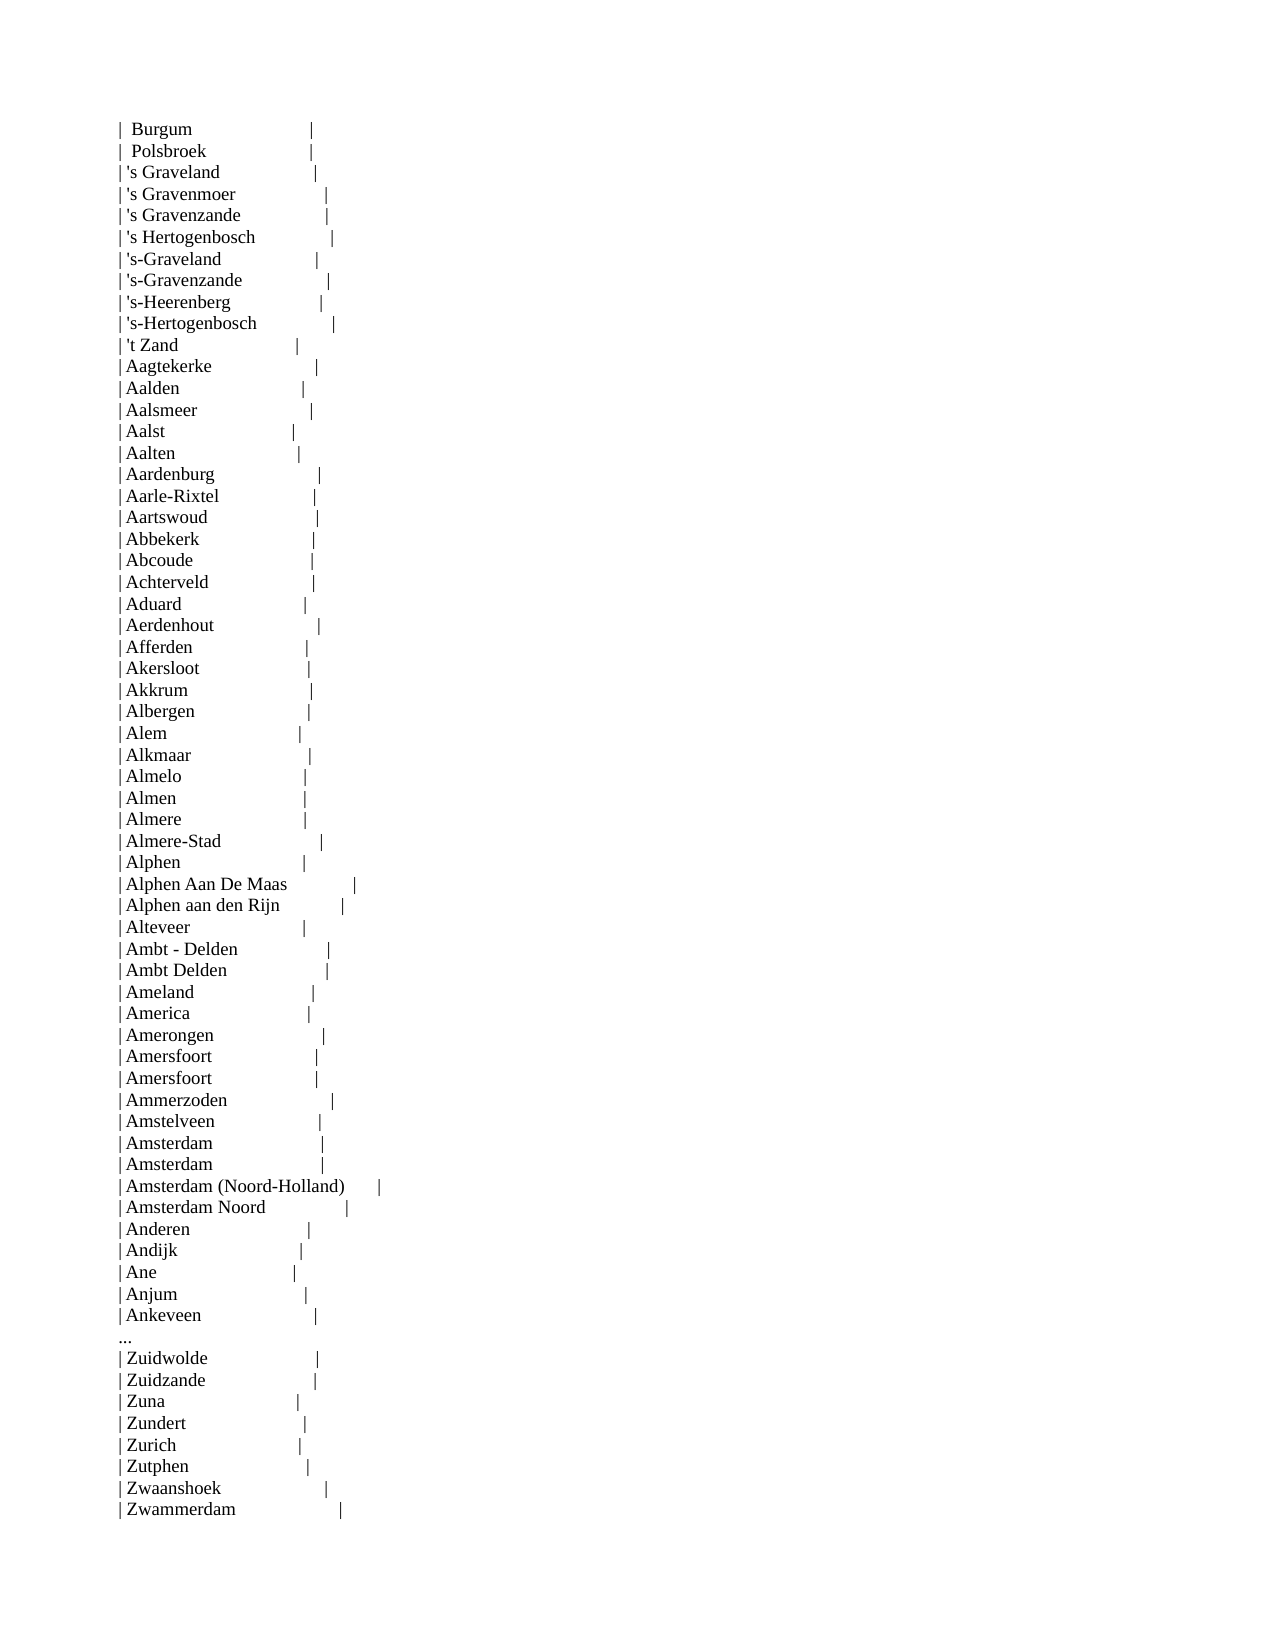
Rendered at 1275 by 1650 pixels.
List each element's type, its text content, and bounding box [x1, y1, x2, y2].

text | Andijk | [118, 1239, 1157, 1261]
text | Zurich | [118, 1433, 1157, 1455]
text | Aartswoud | [118, 506, 1157, 528]
text | Aduard | [118, 592, 1157, 614]
text | Afferden | [118, 636, 1157, 657]
text | Alteveer | [118, 916, 1157, 937]
text | Albergen | [118, 700, 1157, 722]
text | Anjum | [118, 1282, 1157, 1304]
text | Amsterdam | [118, 1153, 1157, 1175]
text | 's-Heerenberg | [118, 291, 1157, 312]
text | Alkmaar | [118, 743, 1157, 765]
text | Aalst | [118, 420, 1157, 442]
text | Zwammerdam | [118, 1498, 1157, 1520]
text | Anderen | [118, 1218, 1157, 1239]
text | Alphen aan den Rijn | [118, 894, 1157, 916]
text | Amsterdam Noord | [118, 1196, 1157, 1218]
text | Aagtekerke | [118, 355, 1157, 377]
text | Amerongen | [118, 1024, 1157, 1045]
text | Aalden | [118, 377, 1157, 398]
text | Aarle-Rixtel | [118, 485, 1157, 506]
text | Zutphen | [118, 1455, 1157, 1477]
text | Aardenburg | [118, 463, 1157, 485]
text | Ankeveen | [118, 1304, 1157, 1326]
text | 's Gravenmoer | [118, 183, 1157, 204]
text | Ane | [118, 1261, 1157, 1282]
text | Almen | [118, 787, 1157, 808]
text | Achterveld | [118, 571, 1157, 592]
text | Zwaanshoek | [118, 1477, 1157, 1498]
text | Abcoude | [118, 549, 1157, 571]
text | Zuidzande | [118, 1369, 1157, 1390]
text | America | [118, 1002, 1157, 1024]
text | 's Graveland | [118, 161, 1157, 183]
text | Amersfoort | [118, 1045, 1157, 1067]
text | Ameland | [118, 981, 1157, 1002]
text | Ambt Delden | [118, 959, 1157, 981]
text | 's Hertogenbosch | [118, 226, 1157, 247]
text | Amsterdam | [118, 1132, 1157, 1153]
text | 's-Graveland | [118, 247, 1157, 269]
text | Alphen | [118, 851, 1157, 873]
text | Ammerzoden | [118, 1088, 1157, 1110]
text ... [118, 1326, 1157, 1347]
text | Zuidwolde | [118, 1347, 1157, 1369]
text | Aalsmeer | [118, 398, 1157, 420]
text | Almelo | [118, 765, 1157, 787]
text | 't Zand | [118, 334, 1157, 355]
text | Almere | [118, 808, 1157, 830]
text | Abbekerk | [118, 528, 1157, 549]
text | 's-Hertogenbosch | [118, 312, 1157, 334]
text | Almere-Stad | [118, 830, 1157, 851]
text | Burgum | [118, 118, 1157, 140]
text | Aalten | [118, 442, 1157, 463]
text | Aerdenhout | [118, 614, 1157, 636]
text | Amsterdam (Noord-Holland) | [118, 1175, 1157, 1196]
text | Akersloot | [118, 657, 1157, 679]
text | Zundert | [118, 1412, 1157, 1433]
text | Zuna | [118, 1390, 1157, 1412]
text | Alphen Aan De Maas | [118, 873, 1157, 894]
text | Ambt - Delden | [118, 937, 1157, 959]
text | Alem | [118, 722, 1157, 743]
text | Amersfoort | [118, 1067, 1157, 1088]
text | Akkrum | [118, 679, 1157, 700]
text | 's Gravenzande | [118, 204, 1157, 226]
text | Amstelveen | [118, 1110, 1157, 1132]
text | 's-Gravenzande | [118, 269, 1157, 291]
text | Polsbroek | [118, 140, 1157, 161]
